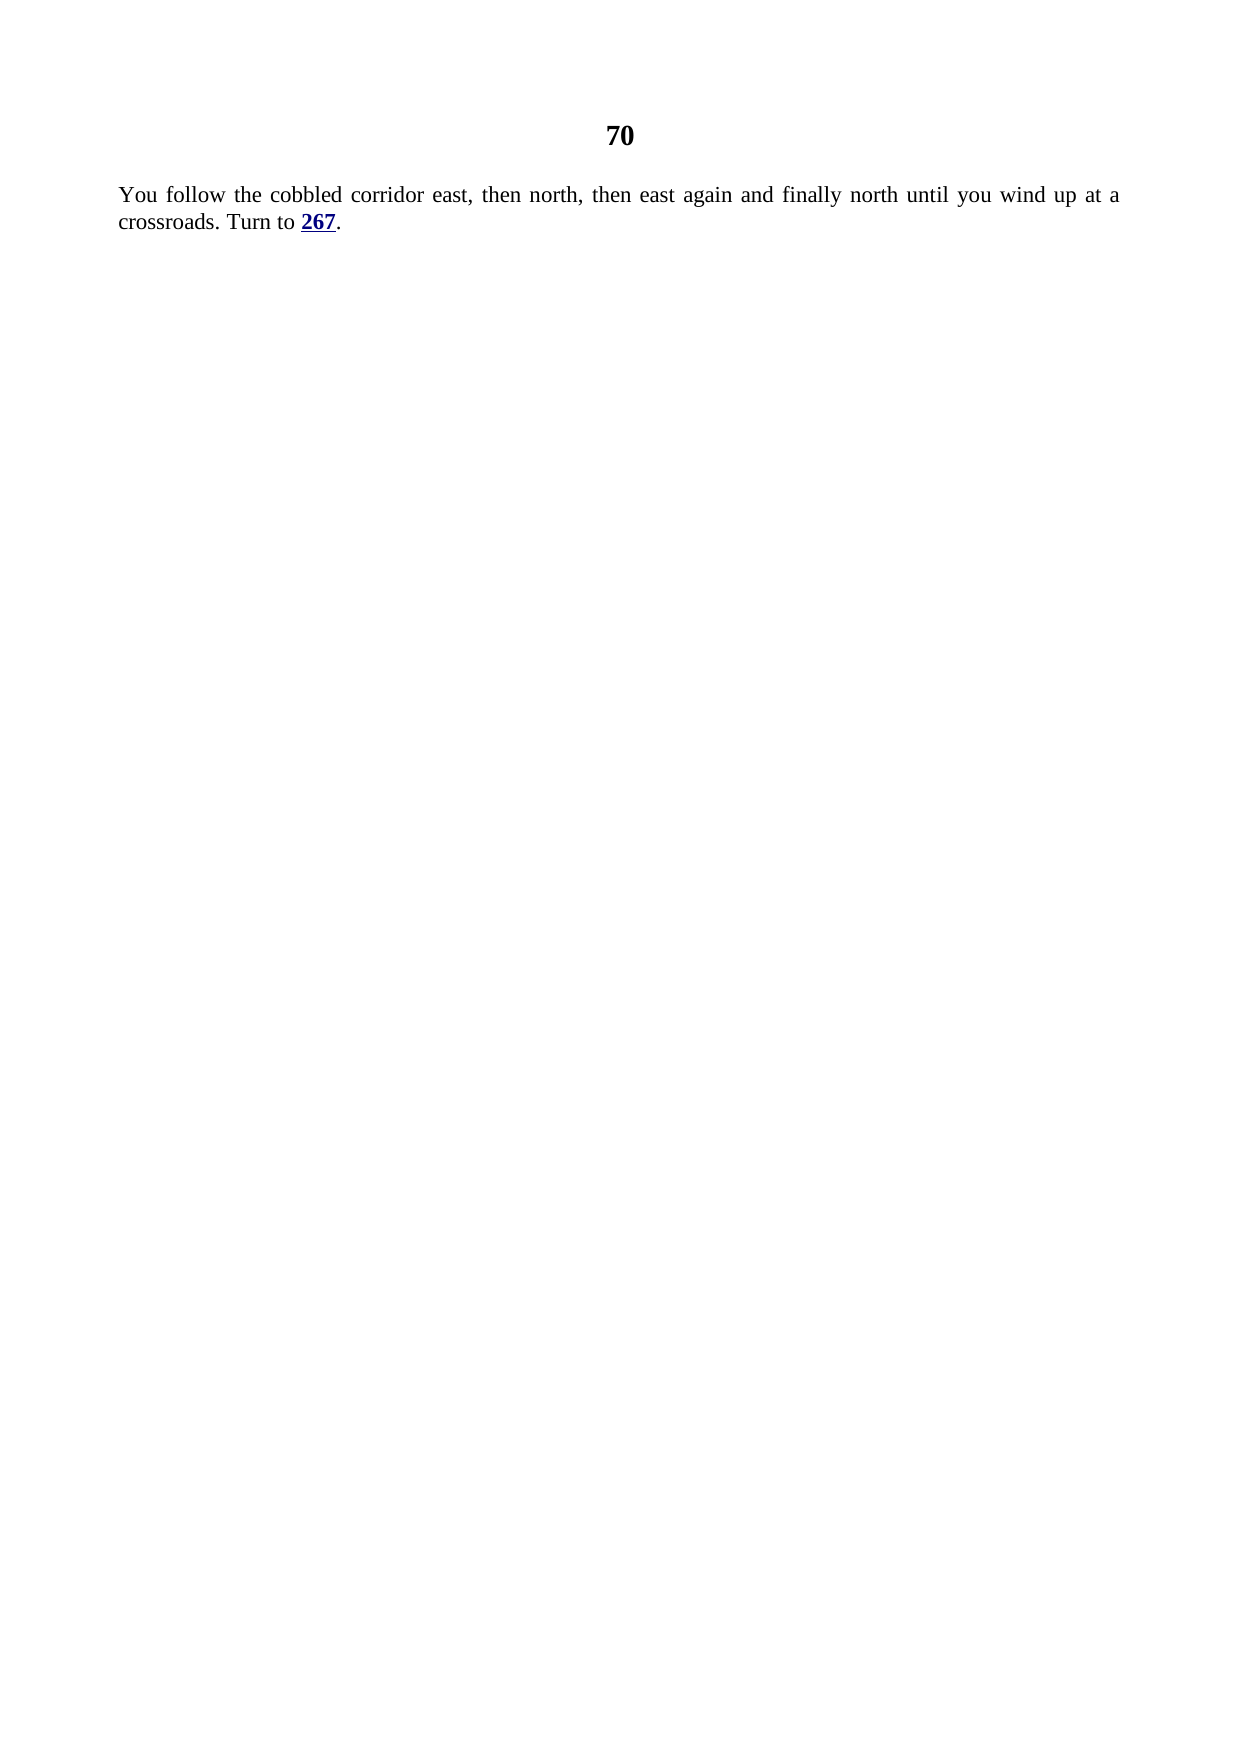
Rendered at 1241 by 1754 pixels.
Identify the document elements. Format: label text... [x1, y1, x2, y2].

subtitle 70 [118, 118, 1122, 152]
text You follow the cobbled corridor east, then north, then east again and finally north until you wind up at a crossroads. Turn to 267. [118, 181, 1122, 234]
